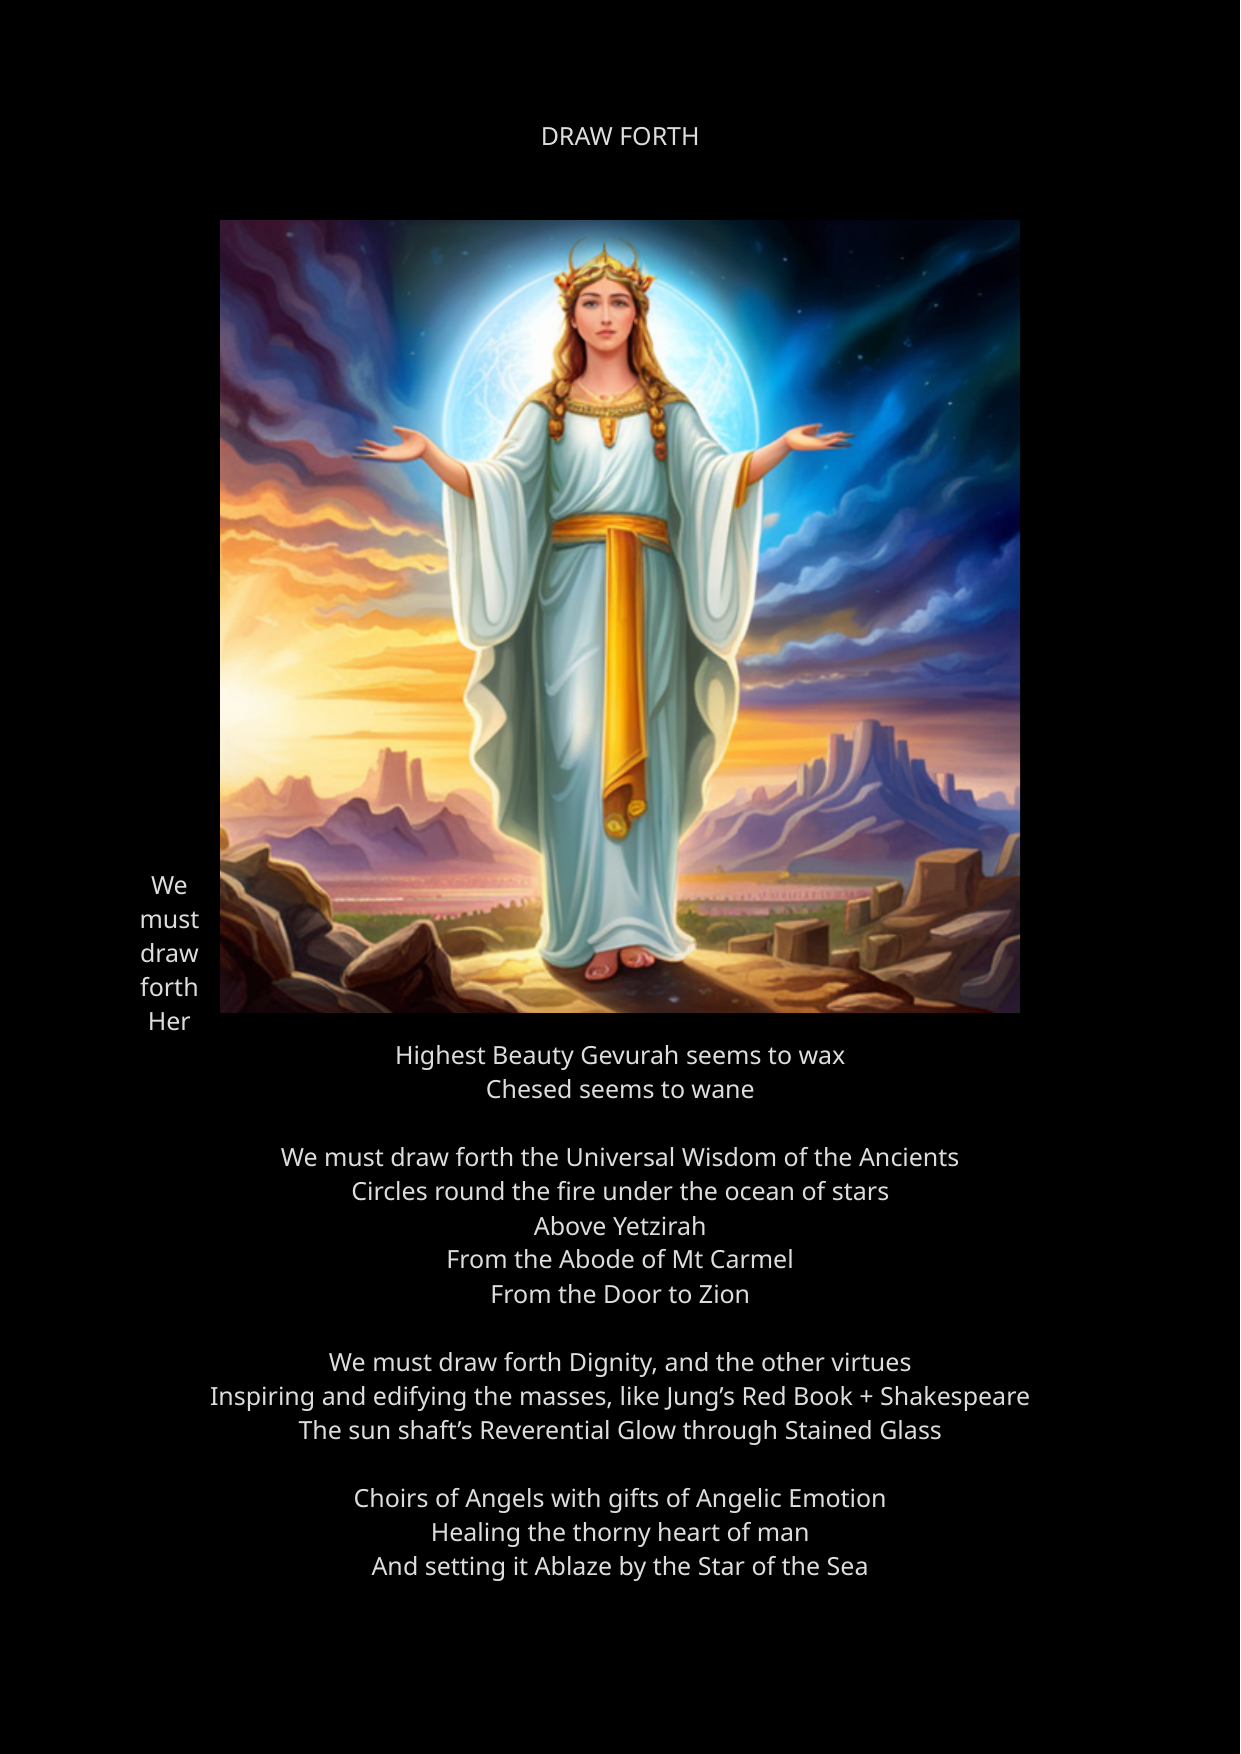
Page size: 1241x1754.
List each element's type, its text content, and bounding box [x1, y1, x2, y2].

text We must draw forth the Universal Wisdom of the Ancients [118, 1140, 1122, 1174]
text Circles round the fire under the ocean of stars [118, 1174, 1122, 1208]
text Healing the thorny heart of man [118, 1515, 1122, 1549]
text Chesed seems to wane [118, 1072, 1122, 1106]
text From the Door to Zion [118, 1276, 1122, 1310]
text From the Abode of Mt Carmel [118, 1242, 1122, 1276]
text Choirs of Angels with gifts of Angelic Emotion [118, 1481, 1122, 1515]
text DRAW FORTH [118, 118, 1122, 152]
text Above Yetzirah [118, 1208, 1122, 1242]
text Inspiring and edifying the masses, like Jung’s Red Book + Shakespeare [118, 1378, 1122, 1412]
text We must draw forth Her Highest Beauty Gevurah seems to wax [118, 867, 1122, 1072]
text The sun shaft’s Reverential Glow through Stained Glass [118, 1412, 1122, 1447]
picture [220, 220, 1020, 1013]
text We must draw forth Dignity, and the other virtues [118, 1344, 1122, 1378]
text And setting it Ablaze by the Star of the Sea [118, 1549, 1122, 1583]
